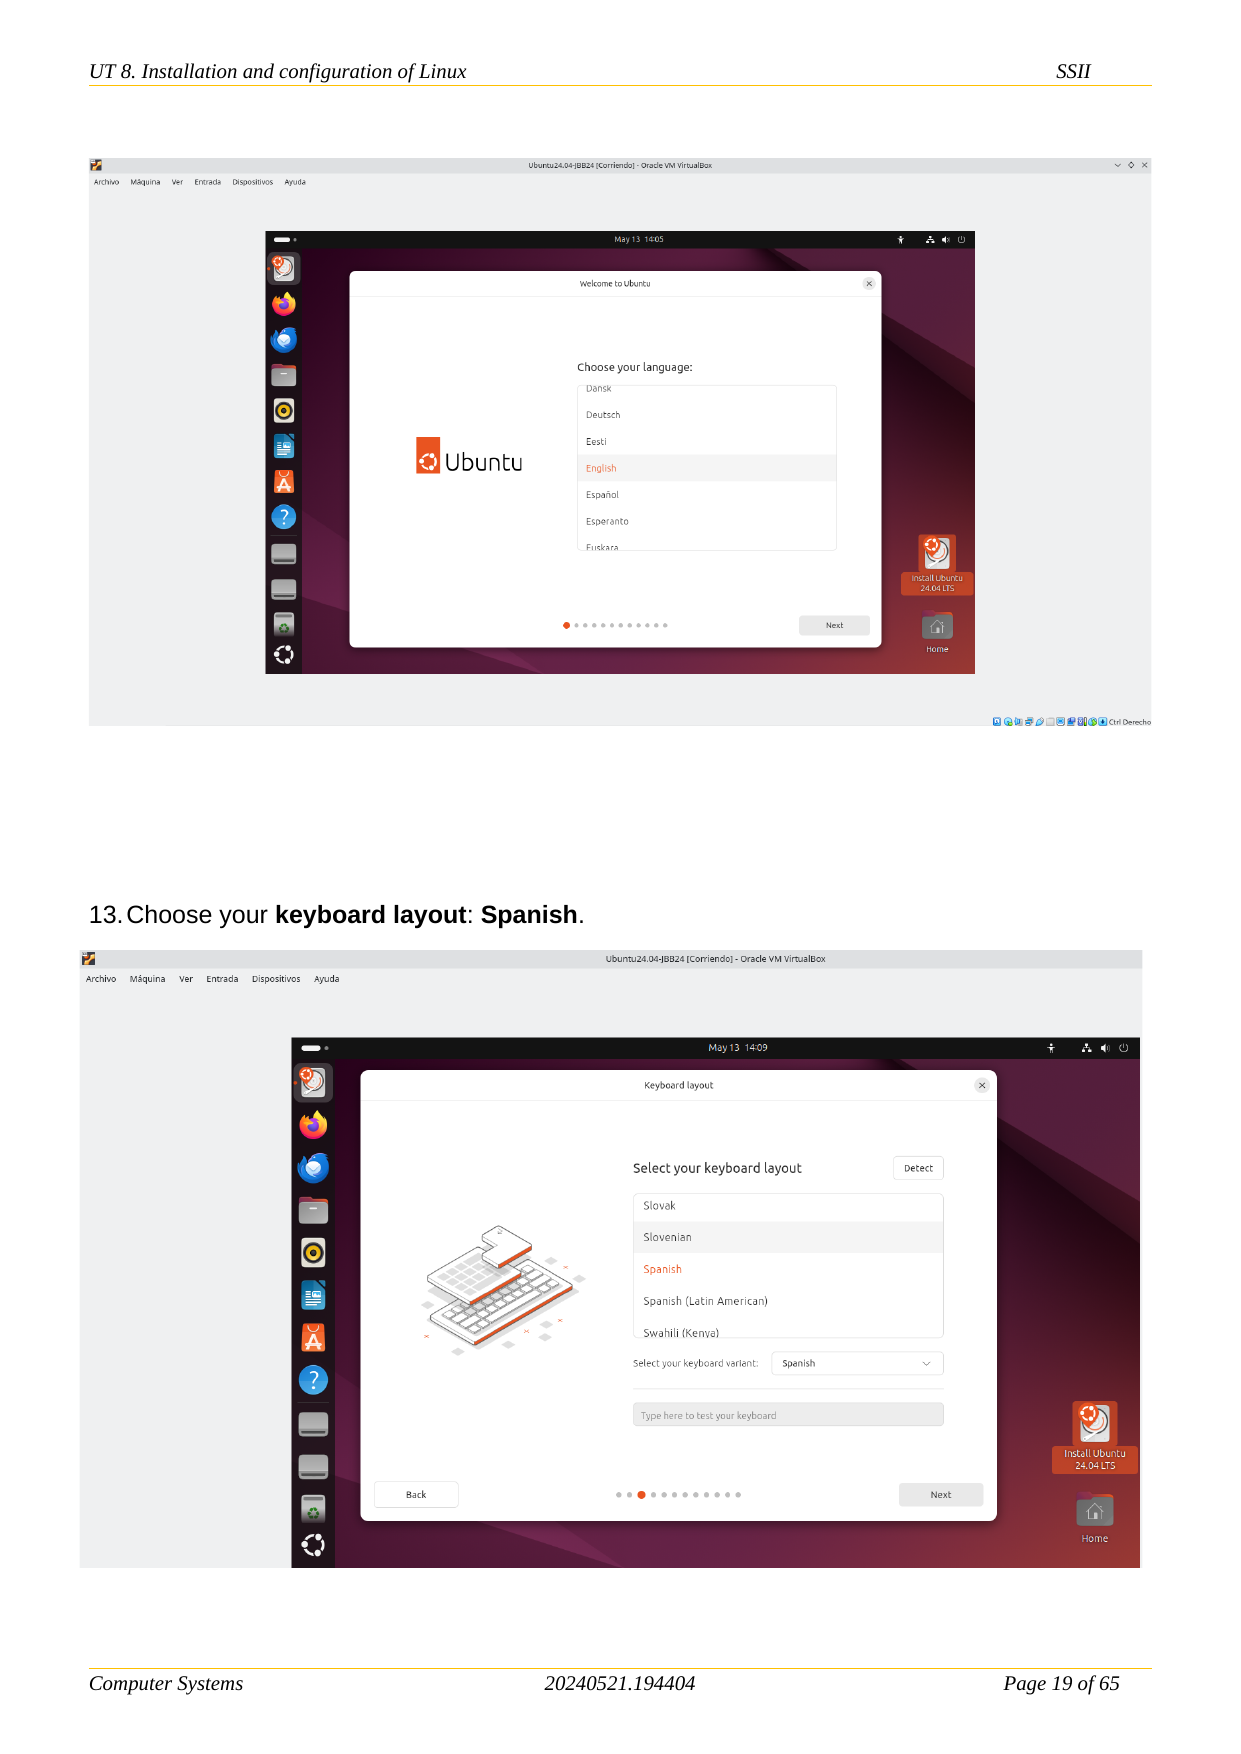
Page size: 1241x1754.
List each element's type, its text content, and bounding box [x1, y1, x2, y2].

picture [79, 950, 1143, 1568]
list Choose your keyboard layout: Spanish. [89, 900, 1152, 929]
picture [88, 157, 1152, 726]
